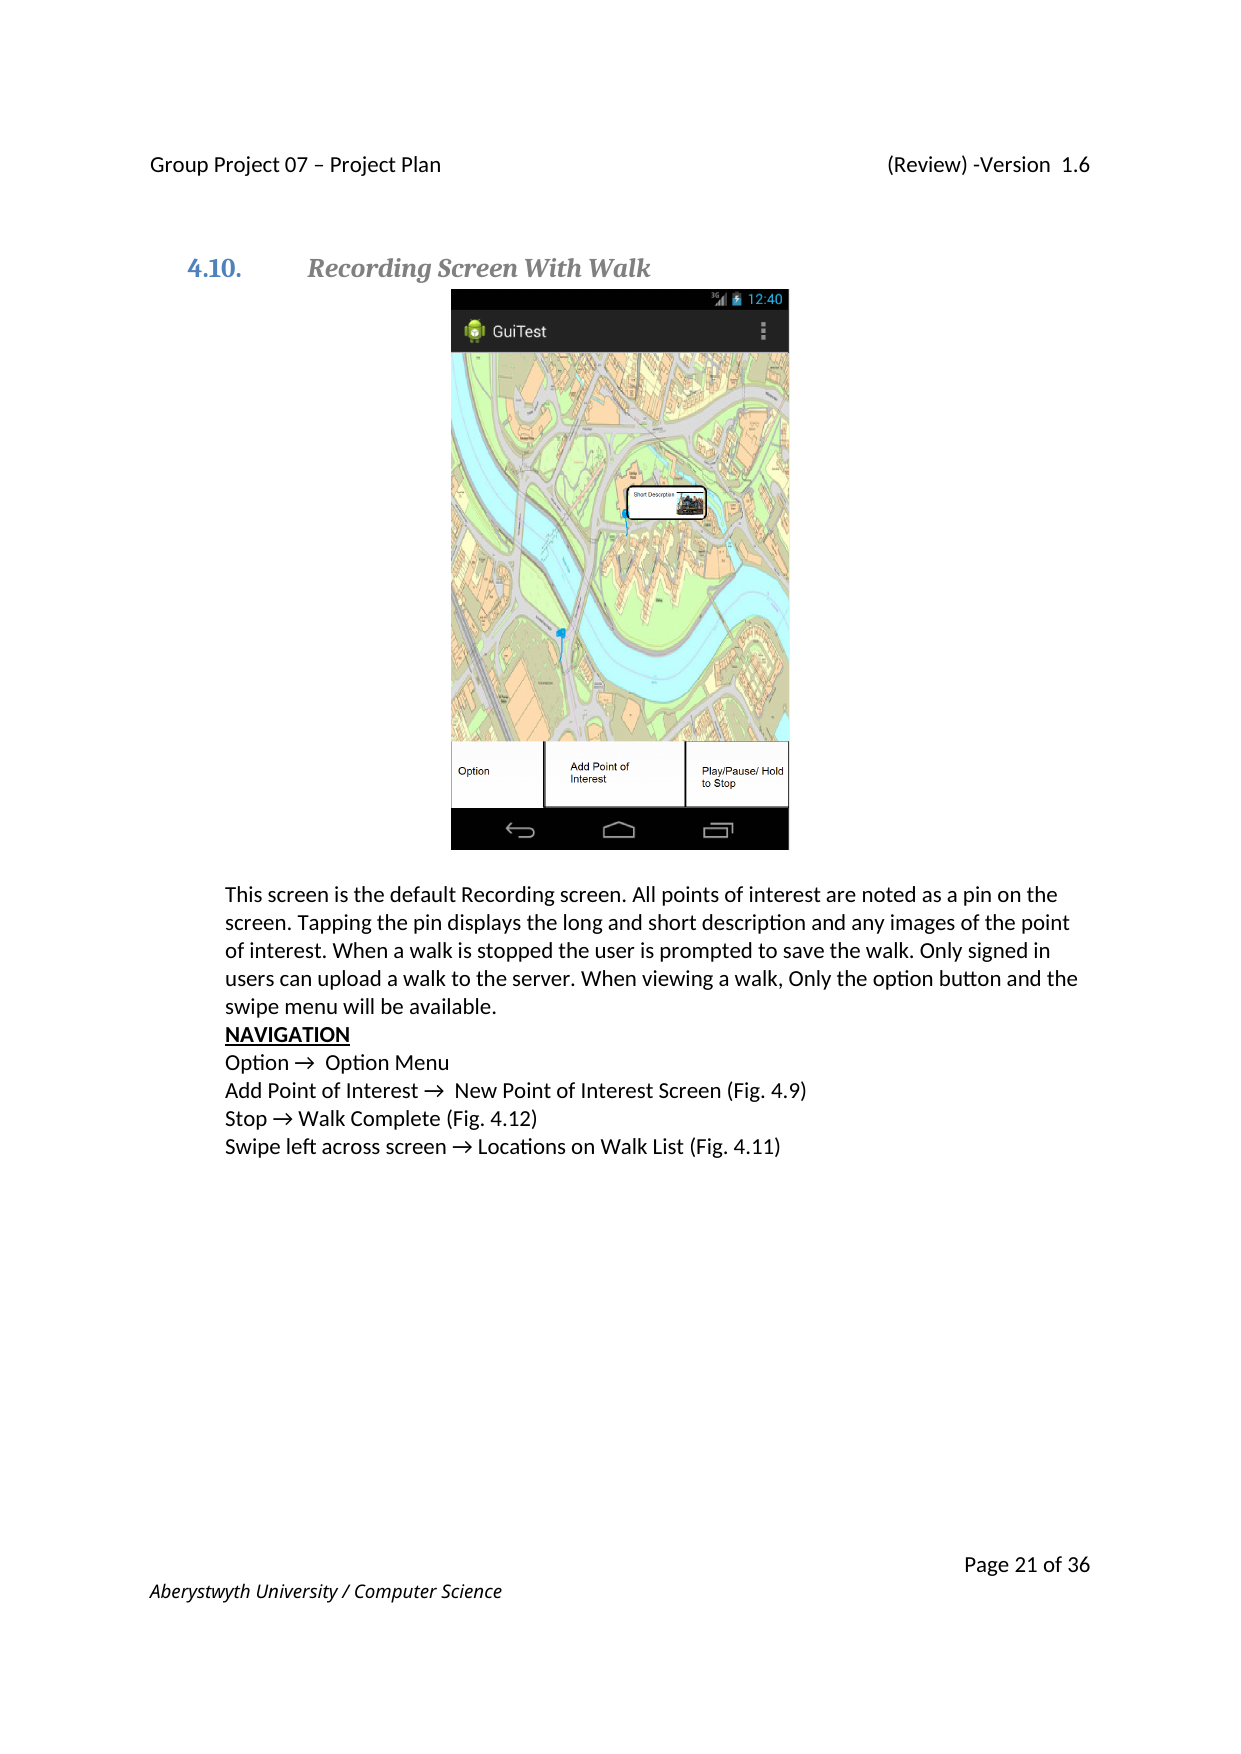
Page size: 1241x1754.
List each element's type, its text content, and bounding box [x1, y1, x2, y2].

text This screen is the default Recording screen. All points of interest are noted as a pin on the screen. Tapping the pin displays the long and short description and any images of the point of interest. When a walk is stopped the user is prompted to save the walk. Only signed in users can upload a walk to the server. When viewing a walk, Only the option button and the swipe menu will be available. [225, 880, 1090, 1020]
text NAVIGATION [225, 1020, 1090, 1048]
subtitle Recording Screen With Walk [187, 253, 1090, 284]
text Stop → Walk Complete (Fig. 4.12) [225, 1104, 1090, 1132]
text Swipe left across screen → Locations on Walk List (Fig. 4.11) [225, 1132, 1090, 1160]
text Option → Option Menu [225, 1048, 1090, 1076]
text Add Point of Interest → New Point of Interest Screen (Fig. 4.9) [225, 1076, 1090, 1104]
